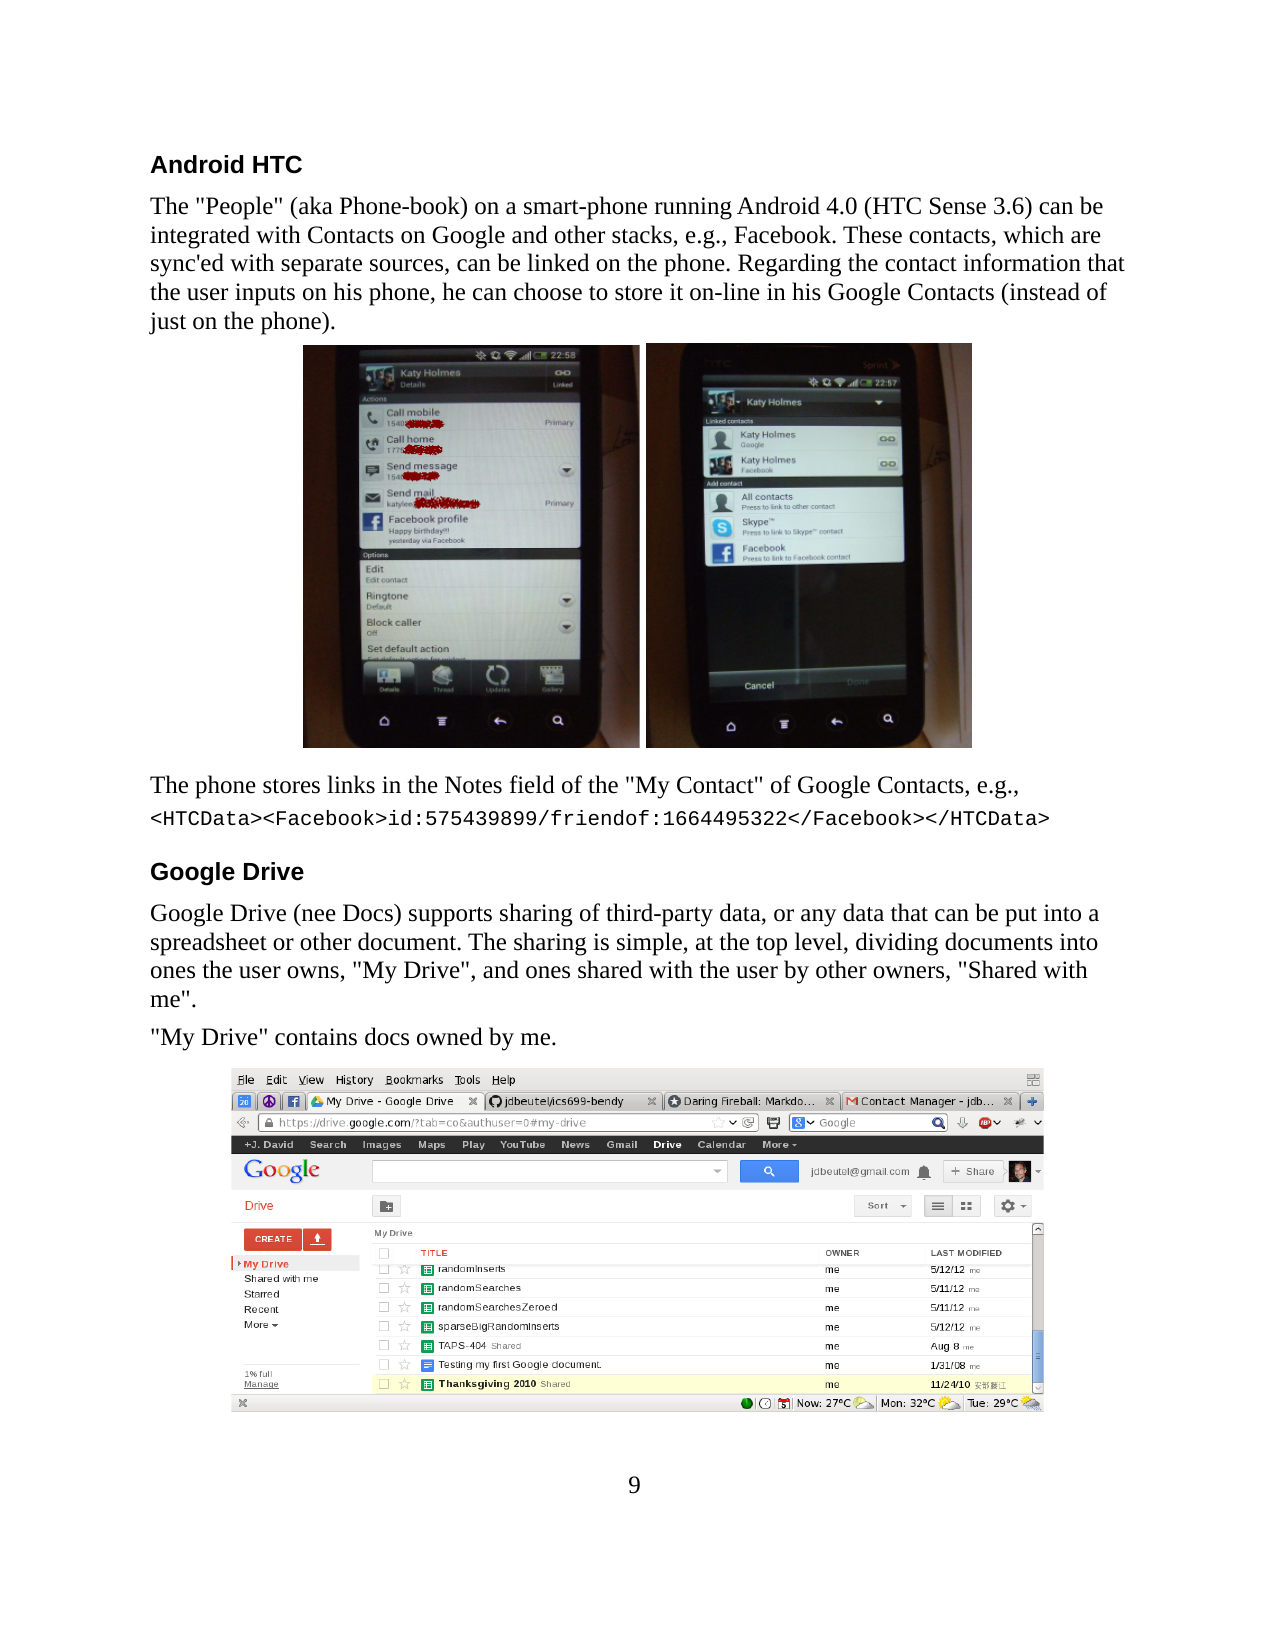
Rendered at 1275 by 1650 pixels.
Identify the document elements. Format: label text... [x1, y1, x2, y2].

text The phone stores links in the Notes field of the "My Contact" of Google Contacts, e.g., [150, 771, 1125, 799]
subtitle Android HTC [150, 150, 1125, 178]
text Google Drive (nee Docs) supports sharing of third-party data, or any data that can be put into a spreadsheet or other document. The sharing is simple, at the top level, dividing documents into ones the user owns, "My Drive", and ones shared with the user by other owners, "Shared with me". [150, 898, 1125, 1013]
text <HTCData><Facebook>id:575439899/friendof:1664495322</Facebook></HTCData> [150, 808, 1125, 832]
picture [646, 343, 972, 748]
text "My Drive" contains docs owned by me. [150, 1022, 1125, 1051]
picture [303, 345, 640, 748]
text The "People" (aka Phone-book) on a smart-phone running Android 4.0 (HTC Sense 3.6) can be integrated with Contacts on Google and other stacks, e.g., Facebook. These contacts, which are sync'ed with separate sources, can be linked on the phone. Regarding the contact information that the user inputs on his phone, he can choose to store it on-line in his Google Contacts (instead of just on the phone). [150, 191, 1125, 335]
picture [231, 1068, 1044, 1412]
subtitle Google Drive [150, 857, 1125, 886]
